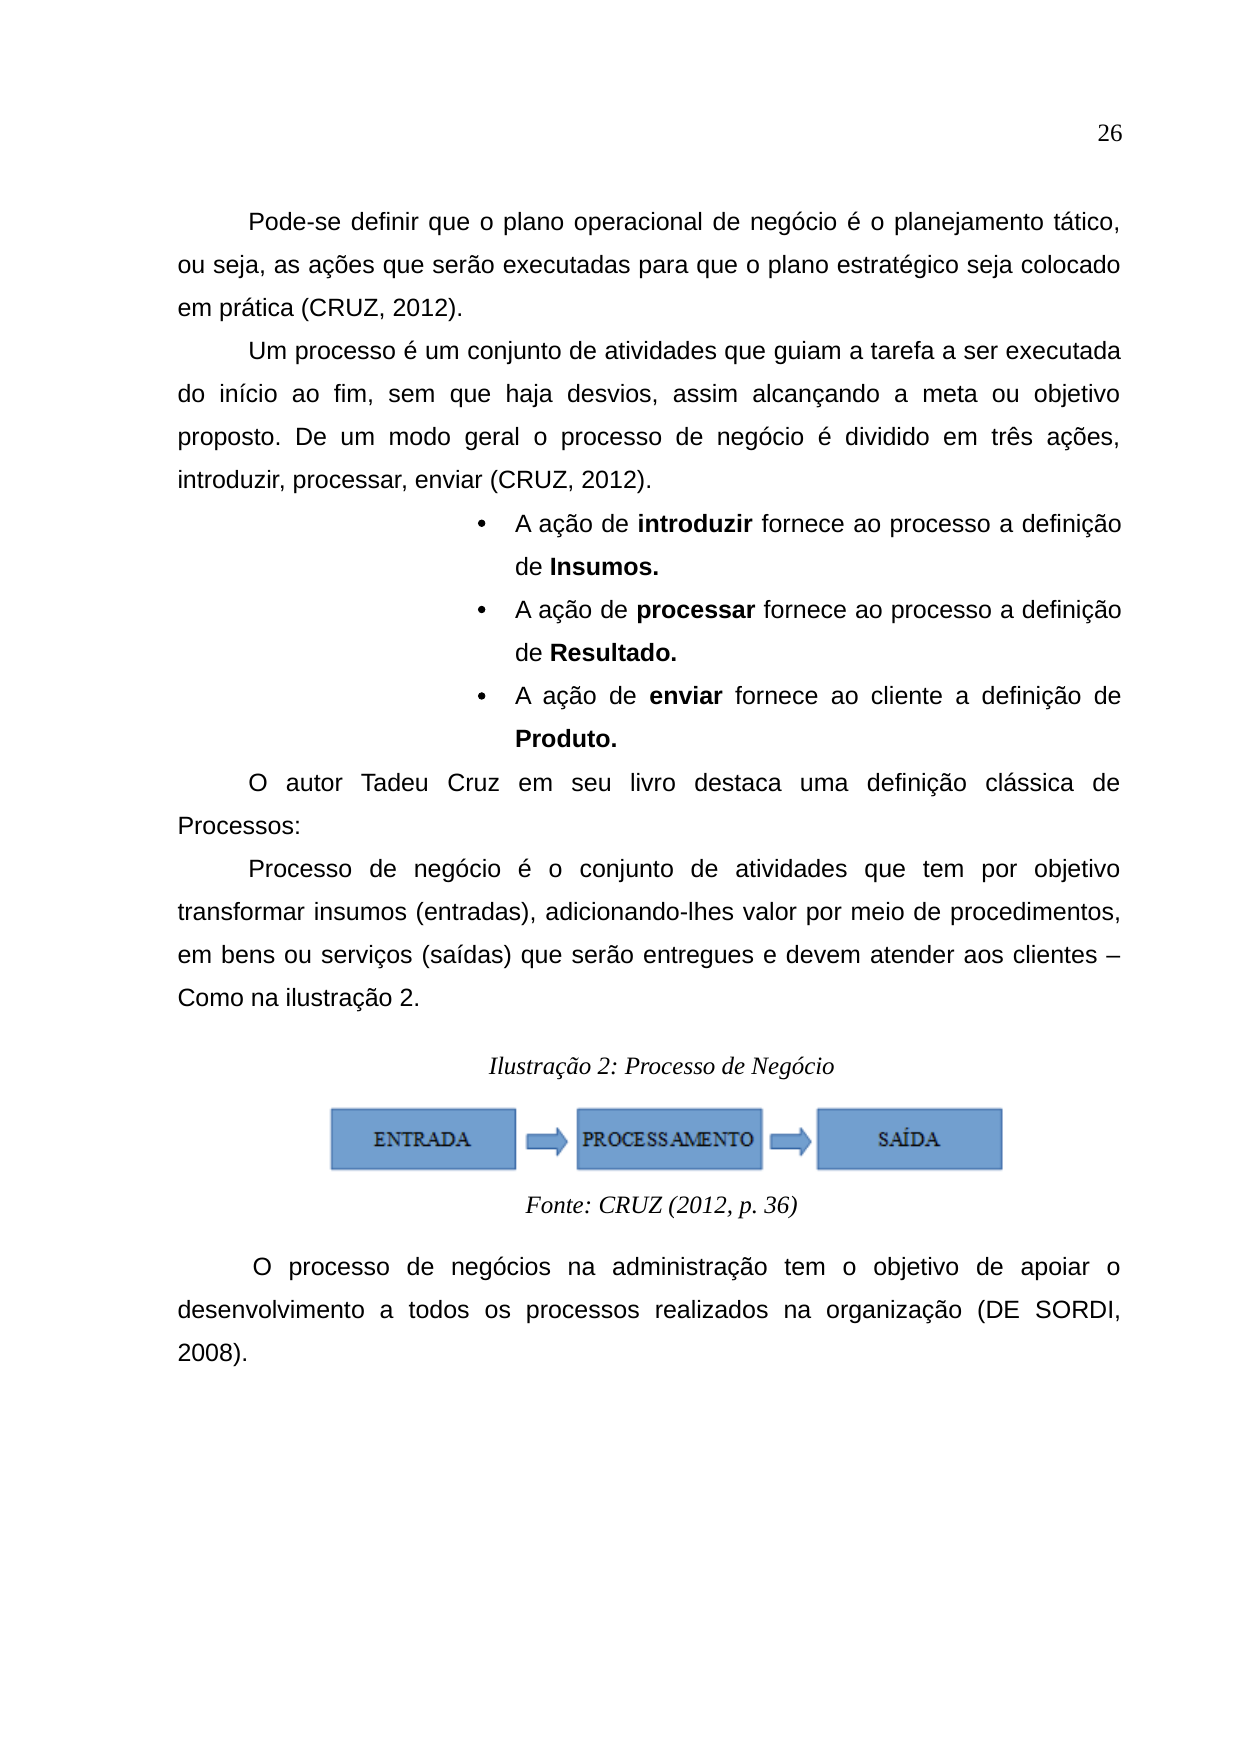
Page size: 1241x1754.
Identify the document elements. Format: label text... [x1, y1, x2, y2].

text O autor Tadeu Cruz em seu livro destaca uma definição clássica de Processos: [177, 768, 1122, 839]
text Processo de negócio é o conjunto de atividades que tem por objetivo transformar insumos (entradas), adicionando-lhes valor por meio de procedimentos, em bens ou serviços (saídas) que serão entregues e devem atender aos clientes – Como na ilustração 2. [177, 854, 1122, 1012]
text Pode-se definir que o plano operacional de negócio é o planejamento tático, ou seja, as ações que serão executadas para que o plano estratégico seja colocado em prática (CRUZ, 2012). [177, 207, 1122, 322]
list A ação de enviar fornece ao cliente a definição de Produto. [477, 681, 1122, 753]
text O processo de negócios na administração tem o objetivo de apoiar o desenvolvimento a todos os processos realizados na organização (DE SORDI, 2008). [177, 1252, 1122, 1367]
text Um processo é um conjunto de atividades que guiam a tarefa a ser executada do início ao fim, sem que haja desvios, assim alcançando a meta ou objetivo proposto. De um modo geral o processo de negócio é dividido em três ações, introduzir, processar, enviar (CRUZ, 2012). [177, 336, 1122, 494]
text Ilustração 2: Processo de Negócio [303, 1051, 1023, 1092]
list A ação de processar fornece ao processo a definição de Resultado. [477, 595, 1122, 667]
text Fonte: CRUZ (2012, p. 36) [303, 1190, 1023, 1219]
picture [302, 1092, 1023, 1190]
list A ação de introduzir fornece ao processo a definição de Insumos. [477, 508, 1122, 581]
